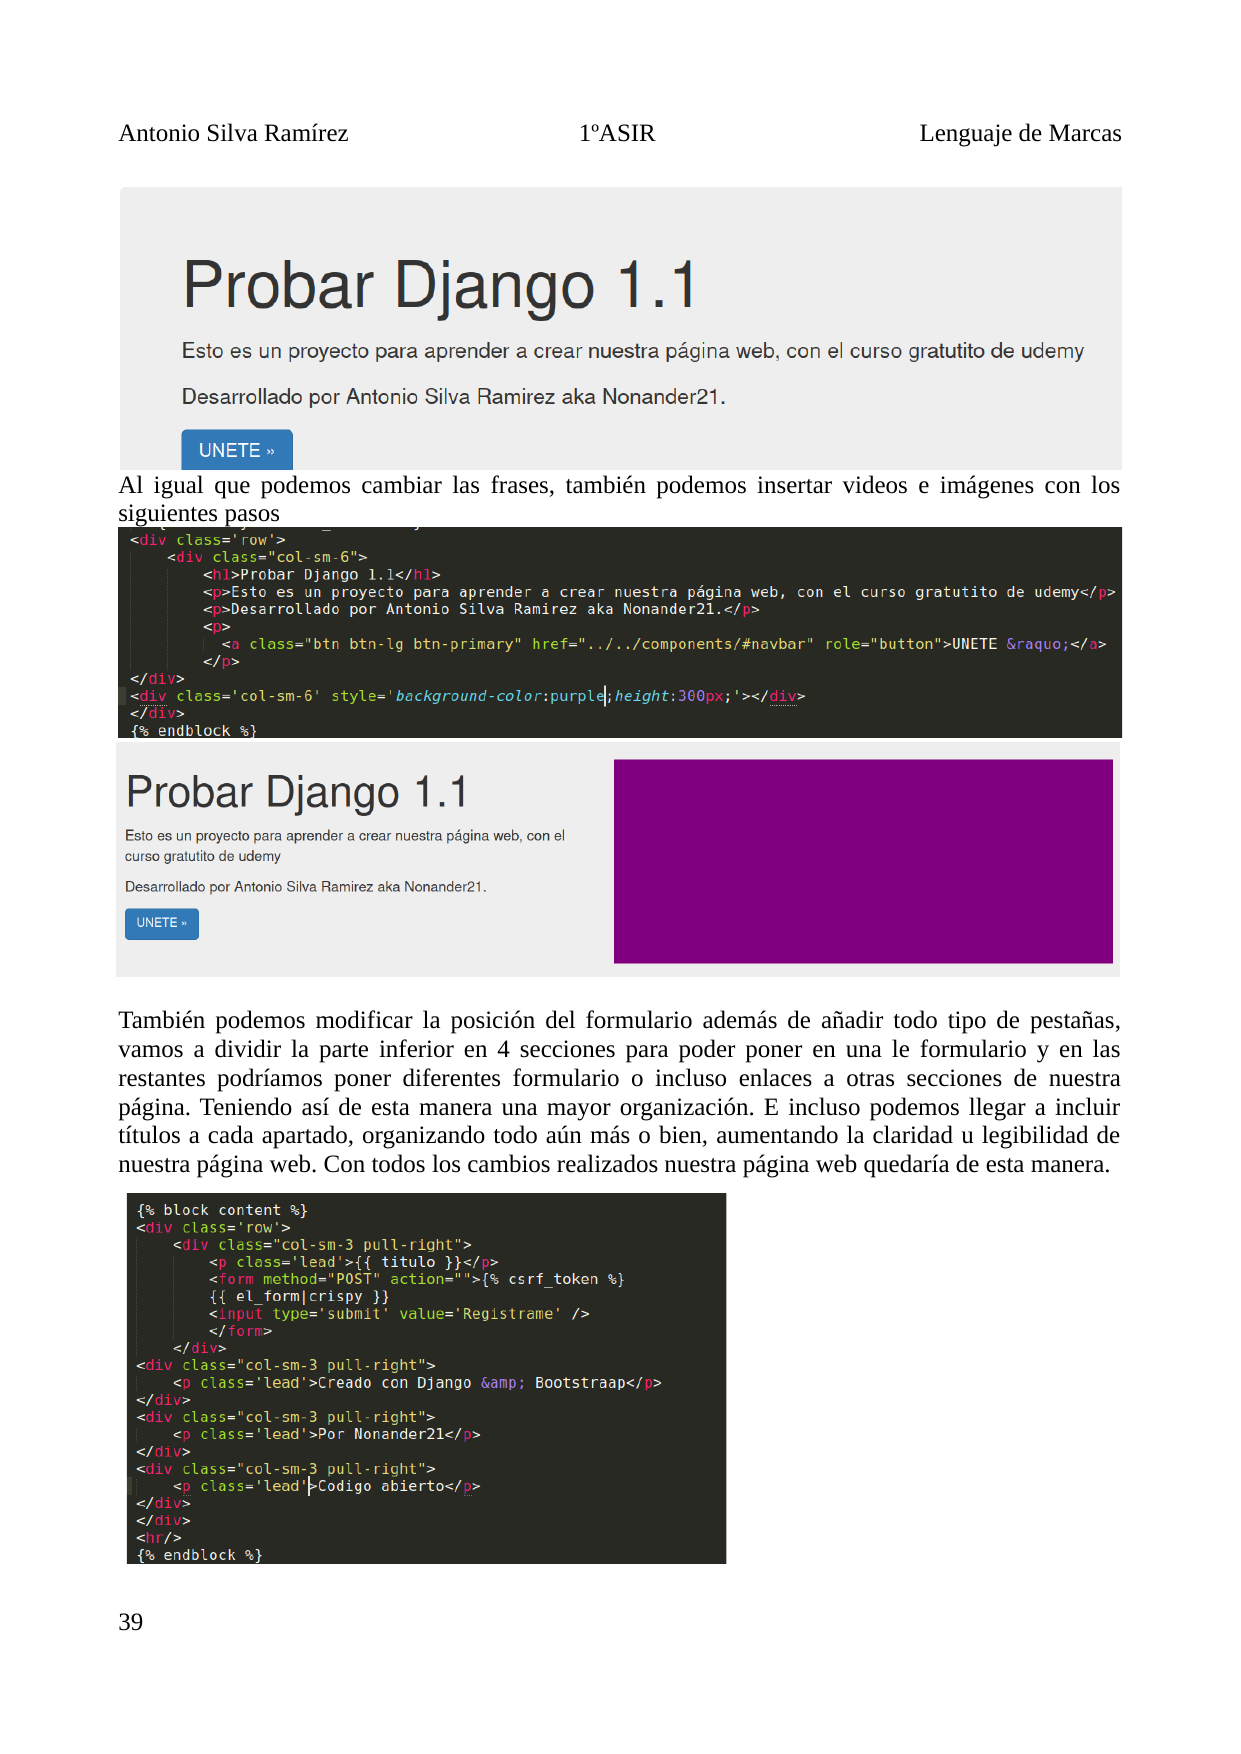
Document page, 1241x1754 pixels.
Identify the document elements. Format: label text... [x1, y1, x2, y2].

text También podemos modificar la posición del formulario además de añadir todo tipo de pestañas, vamos a dividir la parte inferior en 4 secciones para poder poner en una le formulario y en las restantes podríamos poner diferentes formulario o incluso enlaces a otras secciones de nuestra página. Teniendo así de esta manera una mayor organización. E incluso podemos llegar a incluir títulos a cada apartado, organizando todo aún más o bien, aumentando la claridad u legibilidad de nuestra página web. Con todos los cambios realizados nuestra página web quedaría de esta manera. [118, 1005, 1122, 1178]
picture [118, 176, 1123, 470]
text Al igual que podemos cambiar las frases, también podemos insertar videos e imágenes con los siguientes pasos [118, 470, 1122, 527]
picture [126, 1193, 727, 1564]
picture [115, 742, 1120, 977]
picture [118, 527, 1123, 738]
